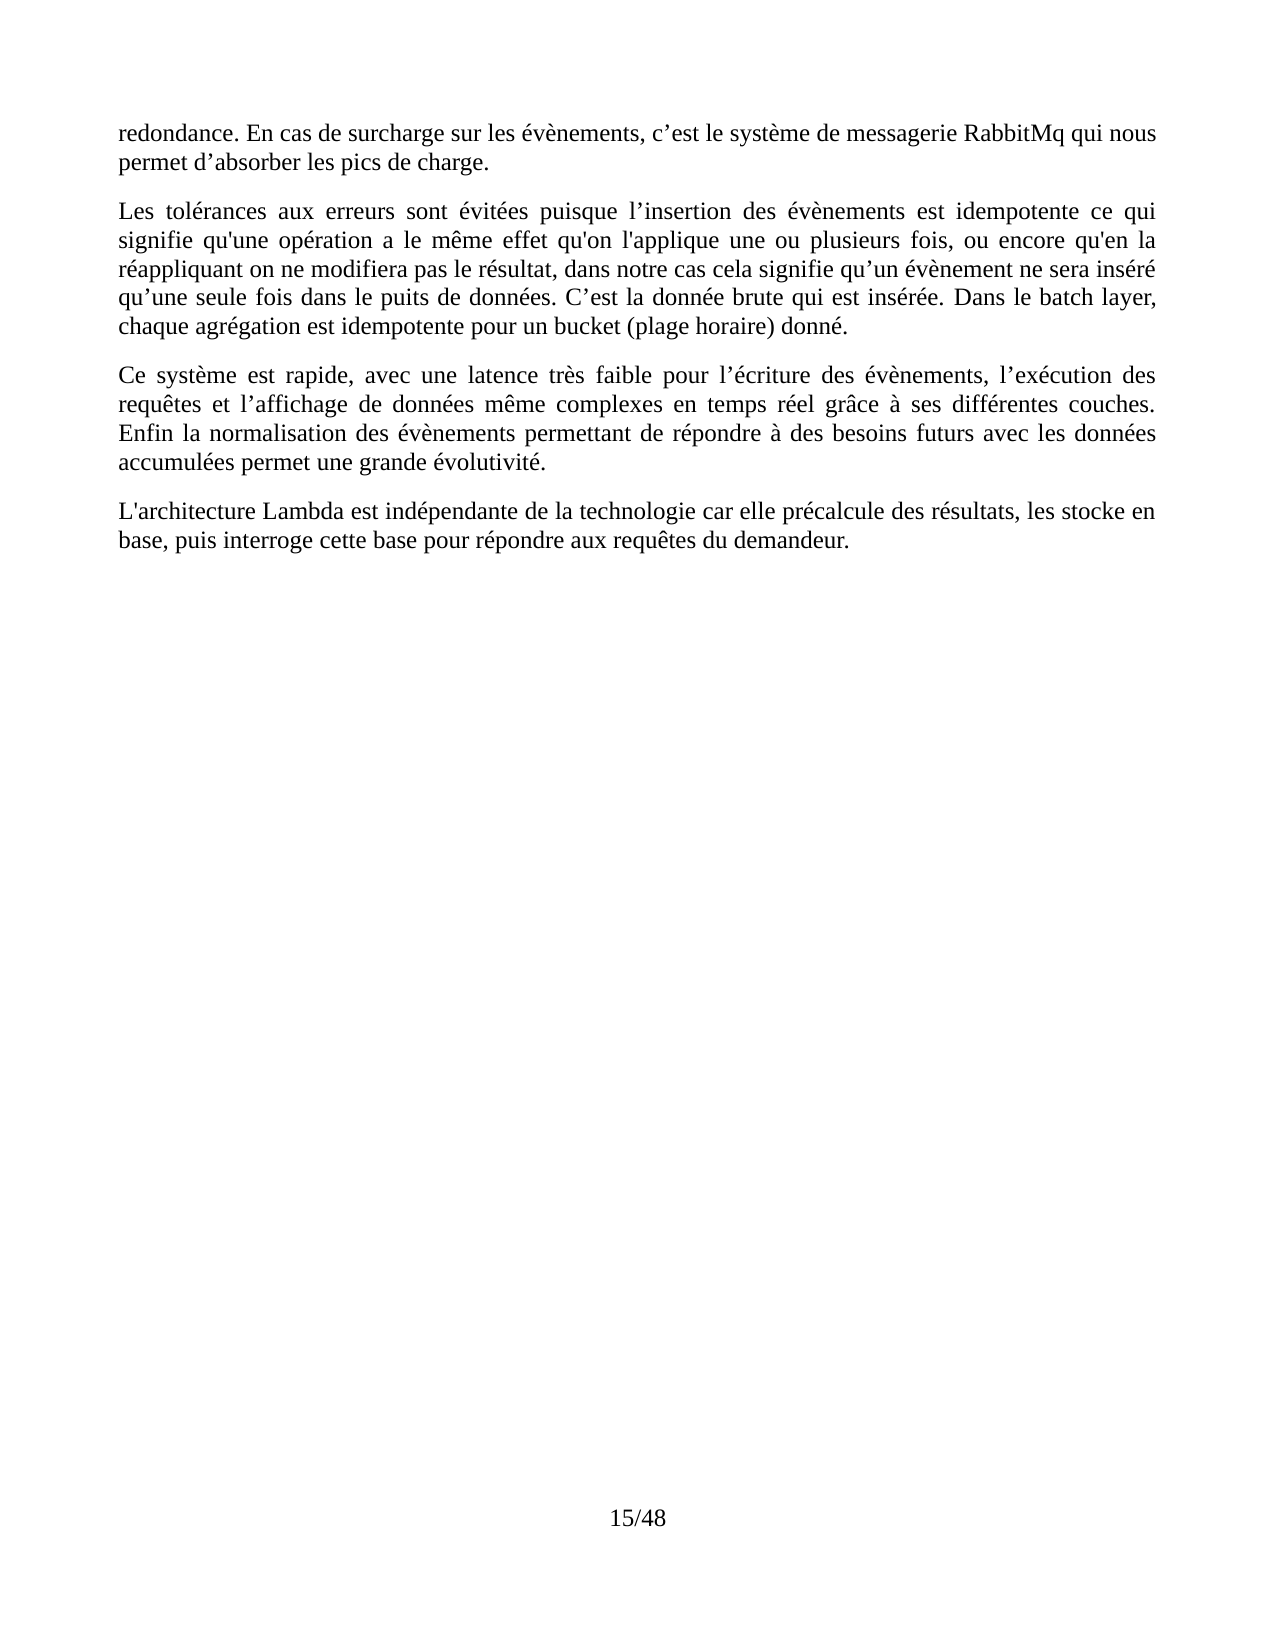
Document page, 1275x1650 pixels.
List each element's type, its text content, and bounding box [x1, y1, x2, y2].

text redondance. En cas de surcharge sur les évènements, c’est le système de messagerie RabbitMq qui nous permet d’absorber les pics de charge. [118, 118, 1157, 176]
text Ce système est rapide, avec une latence très faible pour l’écriture des évènements, l’exécution des requêtes et l’affichage de données même complexes en temps réel grâce à ses différentes couches. Enfin la normalisation des évènements permettant de répondre à des besoins futurs avec les données accumulées permet une grande évolutivité. [118, 361, 1157, 476]
text Les tolérances aux erreurs sont évitées puisque l’insertion des évènements est idempotente ce qui signifie qu'une opération a le même effet qu'on l'applique une ou plusieurs fois, ou encore qu'en la réappliquant on ne modifiera pas le résultat, dans notre cas cela signifie qu’un évènement ne sera inséré qu’une seule fois dans le puits de données. C’est la donnée brute qui est insérée. Dans le batch layer, chaque agrégation est idempotente pour un bucket (plage horaire) donné. [118, 196, 1157, 340]
text L'architecture Lambda est indépendante de la technologie car elle précalcule des résultats, les stocke en base, puis interroge cette base pour répondre aux requêtes du demandeur. [118, 496, 1157, 554]
